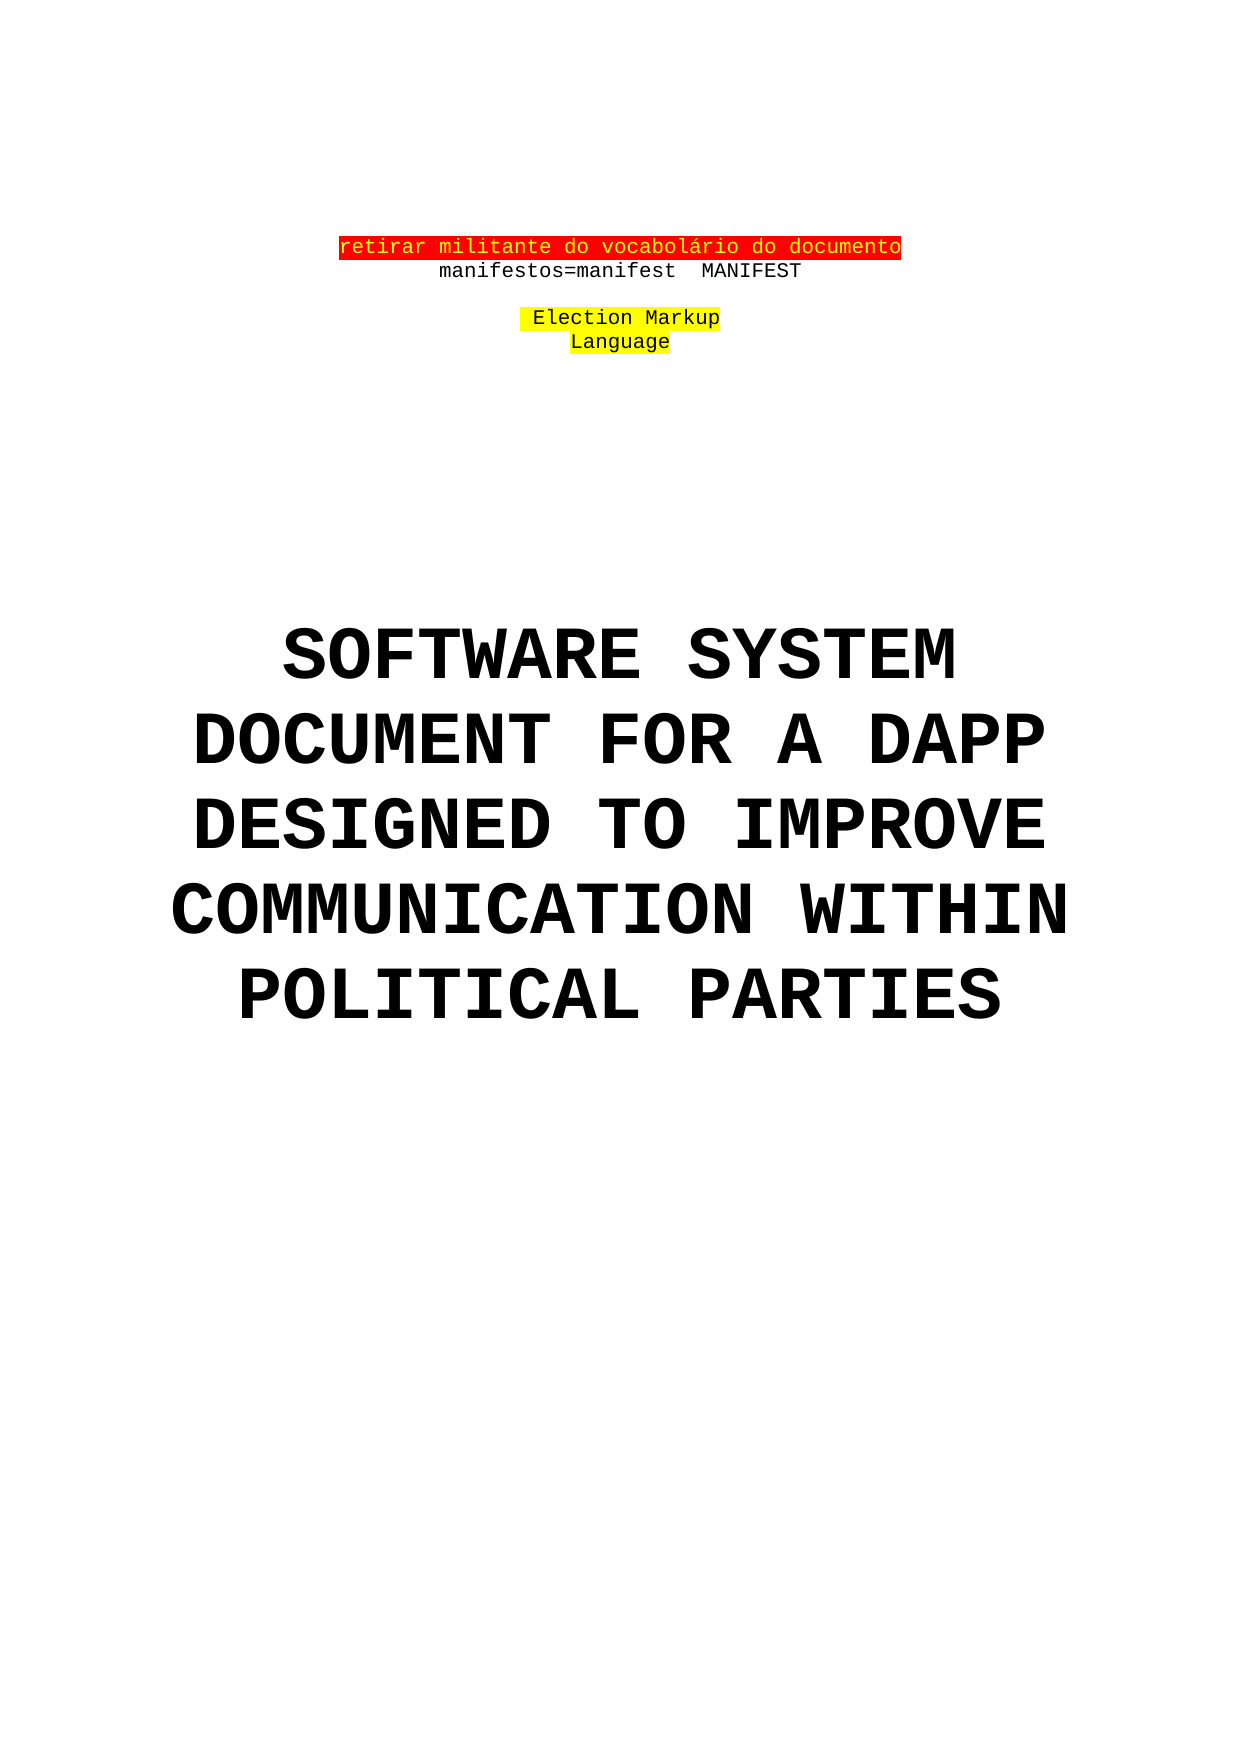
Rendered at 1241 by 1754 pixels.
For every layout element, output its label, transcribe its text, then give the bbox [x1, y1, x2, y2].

text manifestos=manifest MANIFEST [118, 260, 1122, 284]
subtitle SOFTWARE SYSTEM DOCUMENT FOR A DAPP DESIGNED TO IMPROVE COMMUNICATION WITHIN POLITICAL PARTIES [118, 616, 1122, 1041]
text Election Markup [118, 307, 1122, 331]
text retirar militante do vocabolário do documento [118, 236, 1122, 260]
text Language [118, 331, 1122, 354]
